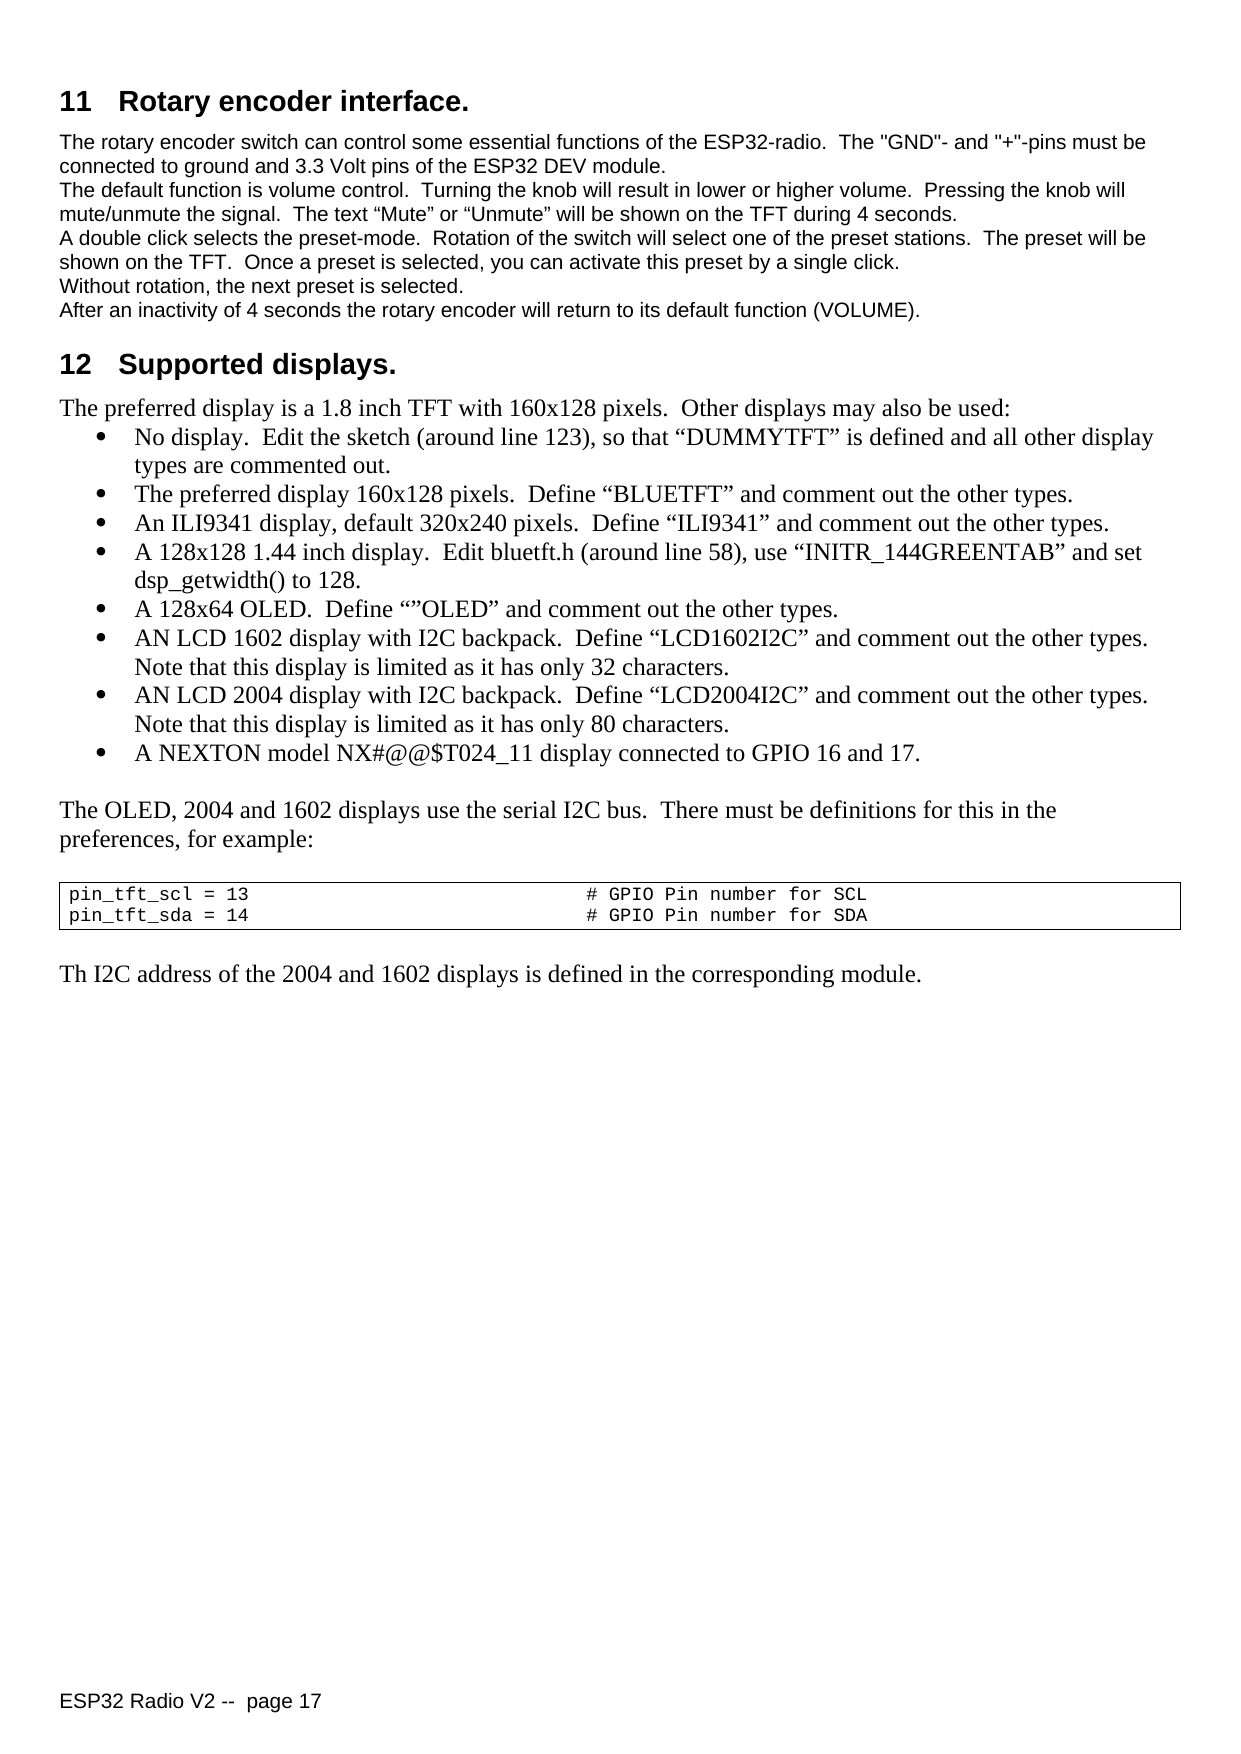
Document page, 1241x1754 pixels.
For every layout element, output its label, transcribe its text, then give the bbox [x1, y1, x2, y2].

list The preferred display 160x128 pixels. Define “BLUETFT” and comment out the other types. [97, 479, 1181, 508]
text After an inactivity of 4 seconds the rotary encoder will return to its default function (VOLUME). [59, 298, 1181, 322]
text The rotary encoder switch can control some essential functions of the ESP32-radio. The "GND"- and "+"-pins must be connected to ground and 3.3 Volt pins of the ESP32 DEV module. [59, 130, 1181, 178]
text pin_tft_sda = 14 # GPIO Pin number for SDA [60, 903, 1180, 929]
text Th I2C address of the 2004 and 1602 displays is defined in the corresponding module. [59, 959, 1181, 1017]
list No display. Edit the sketch (around line 123), so that “DUMMYTFT” is defined and all other display types are commented out. [97, 422, 1181, 479]
list A NEXTON model NX#@@$T024_11 display connected to GPIO 16 and 17. [97, 738, 1181, 767]
text A double click selects the preset-mode. Rotation of the switch will select one of the preset stations. The preset will be shown on the TFT. Once a preset is selected, you can activate this preset by a single click. Without rotation, the next preset is selected. [59, 226, 1181, 298]
subtitle Supported displays. [59, 347, 1181, 380]
text pin_tft_scl = 13 # GPIO Pin number for SCL [60, 883, 1180, 903]
list AN LCD 1602 display with I2C backpack. Define “LCD1602I2C” and comment out the other types. Note that this display is limited as it has only 32 characters. [97, 623, 1181, 680]
text The default function is volume control. Turning the knob will result in lower or higher volume. Pressing the knob will mute/unmute the signal. The text “Mute” or “Unmute” will be shown on the TFT during 4 seconds. [59, 178, 1181, 226]
subtitle Rotary encoder interface. [59, 84, 1181, 118]
text The preferred display is a 1.8 inch TFT with 160x128 pixels. Other displays may also be used: [59, 393, 1181, 422]
list A 128x128 1.44 inch display. Edit bluetft.h (around line 58), use “INITR_144GREENTAB” and set dsp_getwidth() to 128. [97, 537, 1181, 594]
text The OLED, 2004 and 1602 displays use the serial I2C bus. There must be definitions for this in the preferences, for example: [59, 795, 1181, 853]
list An ILI9341 display, default 320x240 pixels. Define “ILI9341” and comment out the other types. [97, 508, 1181, 537]
list A 128x64 OLED. Define “”OLED” and comment out the other types. [97, 594, 1181, 623]
list AN LCD 2004 display with I2C backpack. Define “LCD2004I2C” and comment out the other types. Note that this display is limited as it has only 80 characters. [97, 680, 1181, 738]
